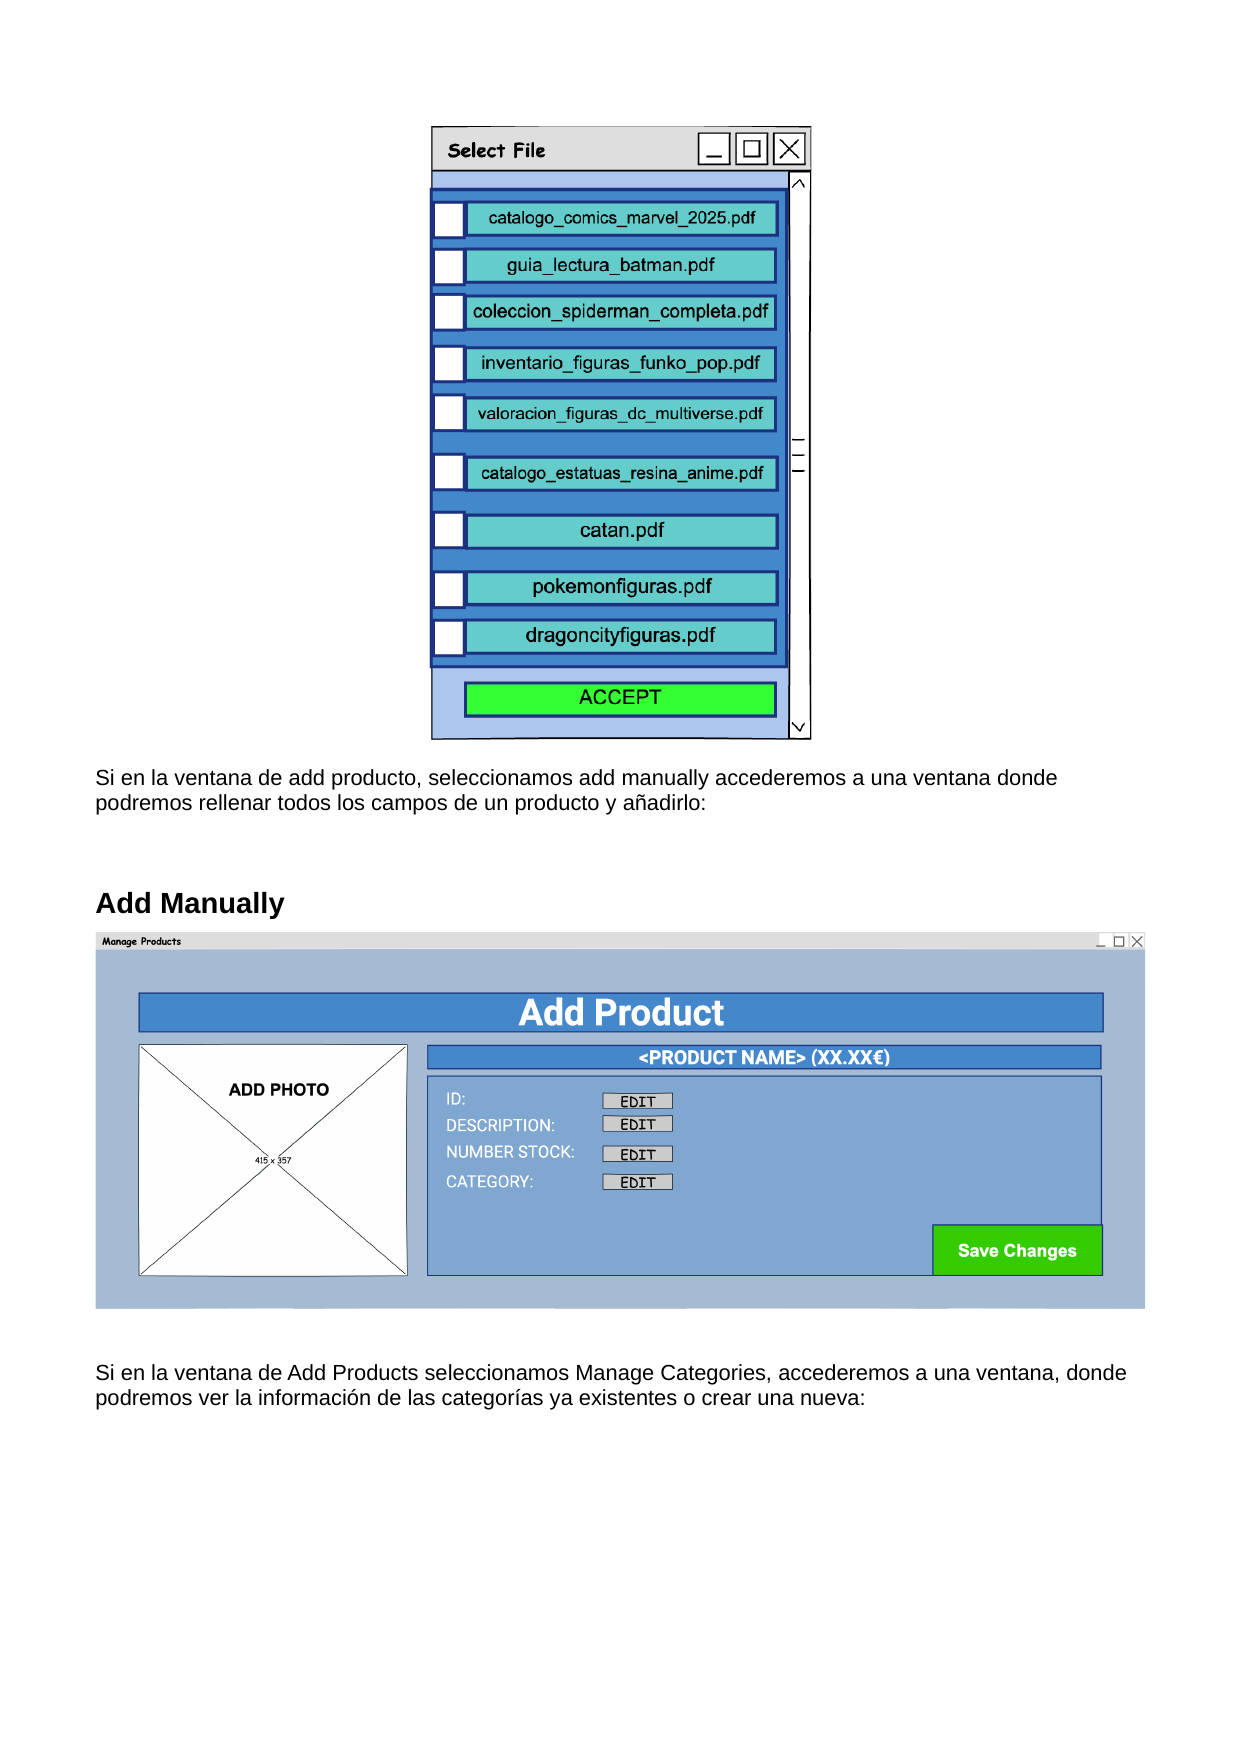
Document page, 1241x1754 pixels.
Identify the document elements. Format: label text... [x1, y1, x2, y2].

text Si en la ventana de add producto, seleccionamos add manually accederemos a una ventana donde podremos rellenar todos los campos de un producto y añadirlo: [95, 127, 1145, 815]
text Si en la ventana de Add Products seleccionamos Manage Categories, accederemos a una ventana, donde podremos ver la información de las categorías ya existentes o crear una nueva: [95, 1309, 1145, 1410]
subtitle Add Manually [95, 852, 1145, 919]
